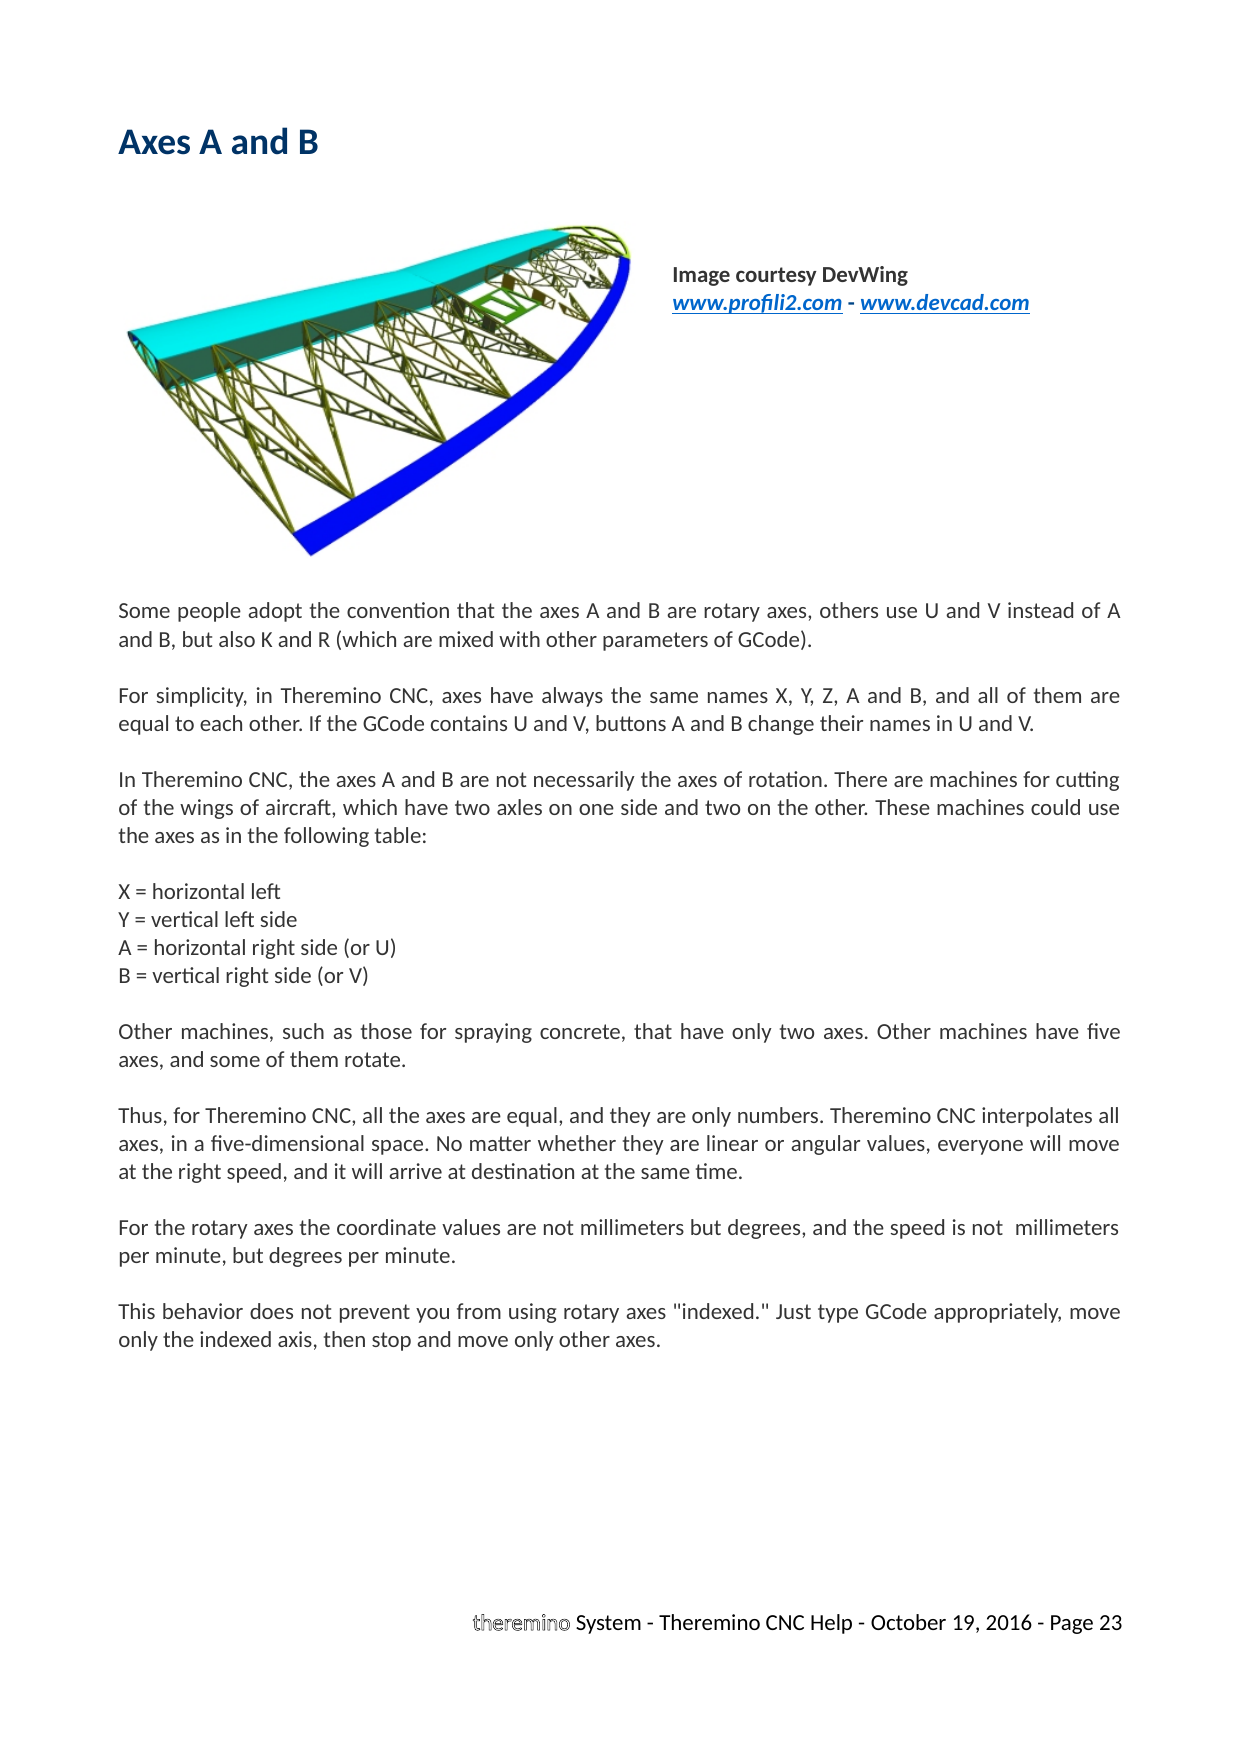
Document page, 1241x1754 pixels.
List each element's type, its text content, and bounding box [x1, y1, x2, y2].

text In Theremino CNC, the axes A and B are not necessarily the axes of rotation. There are machines for cutting of the wings of aircraft, which have two axles on one side and two on the other. These machines could use the axes as in the following table: [118, 765, 1122, 849]
text www.profili2.com - www.devcad.com [643, 288, 1122, 316]
text Thus, for Theremino CNC, all the axes are equal, and they are only numbers. Theremino CNC interpolates all axes, in a five-dimensional space. No matter whether they are linear or angular values, everyone will move at the right speed, and it will arrive at destination at the same time. [118, 1101, 1122, 1185]
picture [123, 203, 643, 559]
text For simplicity, in Theremino CNC, axes have always the same names X, Y, Z, A and B, and all of them are equal to each other. If the GCode contains U and V, buttons A and B change their names in U and V. [118, 681, 1122, 737]
text A = horizontal right side (or U) [118, 933, 1122, 961]
text This behavior does not prevent you from using rotary axes "indexed." Just type GCode appropriately, move only the indexed axis, then stop and move only other axes. [118, 1297, 1122, 1381]
text X = horizontal left [118, 877, 1122, 905]
text Some people adopt the convention that the axes A and B are rotary axes, others use U and V instead of A and B, but also K and R (which are mixed with other parameters of GCode). [118, 597, 1122, 653]
text Y = vertical left side [118, 905, 1122, 933]
text Image courtesy DevWing [643, 260, 1122, 288]
text B = vertical right side (or V) [118, 961, 1122, 989]
text Other machines, such as those for spraying concrete, that have only two axes. Other machines have five axes, and some of them rotate. [118, 1017, 1122, 1073]
text For the rotary axes the coordinate values are not millimeters but degrees, and the speed is not millimeters per minute, but degrees per minute. [118, 1213, 1122, 1269]
subtitle Axes A and B [118, 118, 1122, 164]
